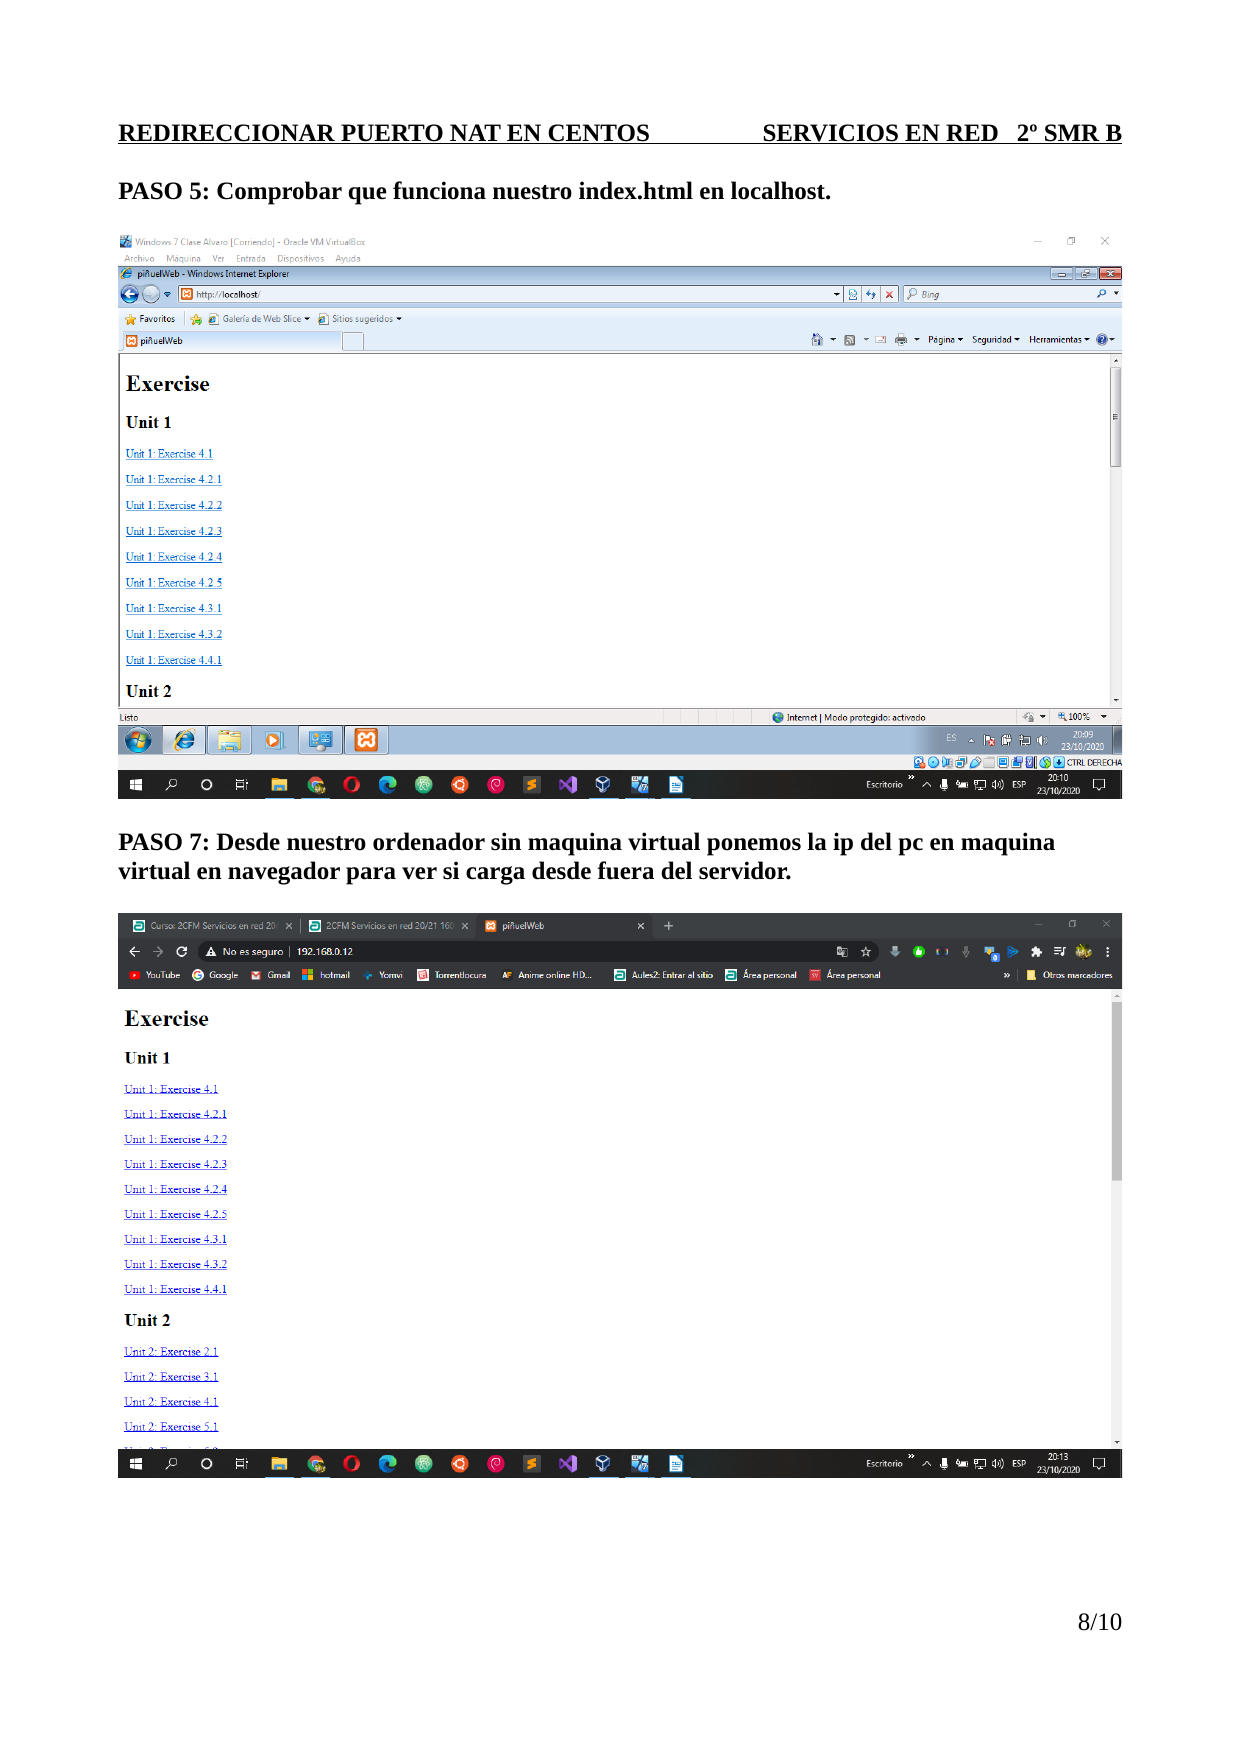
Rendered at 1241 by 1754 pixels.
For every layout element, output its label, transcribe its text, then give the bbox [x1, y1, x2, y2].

picture [118, 233, 1123, 799]
picture [118, 913, 1123, 1478]
text PASO 5: Comprobar que funciona nuestro index.html en localhost. [118, 176, 1122, 205]
text PASO 7: Desde nuestro ordenador sin maquina virtual ponemos la ip del pc en maquina virtual en navegador para ver si carga desde fuera del servidor. [118, 827, 1122, 884]
